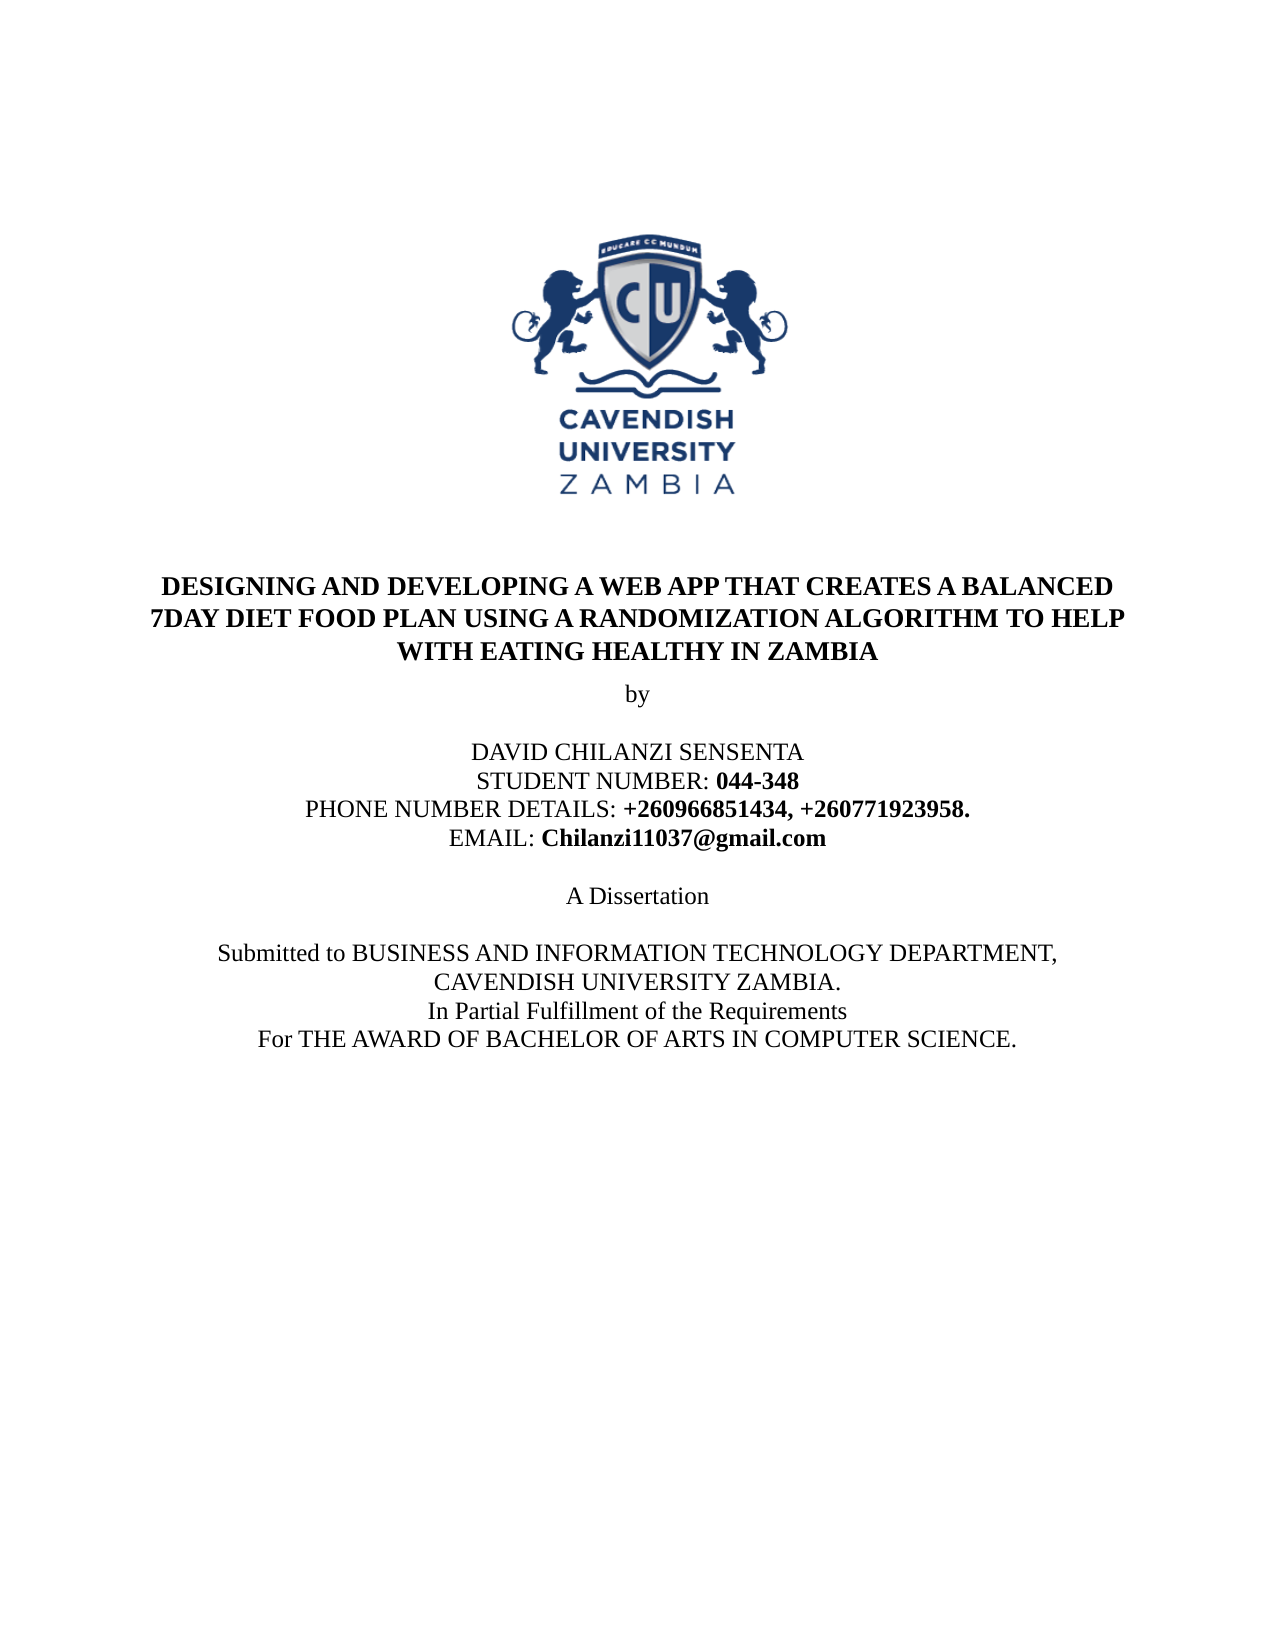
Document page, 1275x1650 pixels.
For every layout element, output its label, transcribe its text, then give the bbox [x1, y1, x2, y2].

text DAVID CHILANZI SENSENTA [150, 738, 1125, 766]
text In Partial Fulfillment of the Requirements [150, 997, 1125, 1024]
text PHONE NUMBER DETAILS: +260966851434, +260771923958. [150, 796, 1125, 823]
text A Dissertation [150, 882, 1125, 909]
text EMAIL: Chilanzi11037@gmail.com [150, 824, 1125, 852]
text STUDENT NUMBER: 044-348 [150, 767, 1125, 794]
subtitle DESIGNING AND DEVELOPING A WEB APP THAT CREATES A BALANCED 7DAY DIET FOOD PLAN USING A RANDOMIZATION ALGORITHM TO HELP WITH EATING HEALTHY IN ZAMBIA [150, 571, 1125, 666]
text Submitted to BUSINESS AND INFORMATION TECHNOLOGY DEPARTMENT, [150, 939, 1125, 967]
text CAVENDISH UNIVERSITY ZAMBIA. [150, 968, 1125, 996]
text by [150, 681, 1125, 708]
text For THE AWARD OF BACHELOR OF ARTS IN COMPUTER SCIENCE. [150, 1026, 1125, 1053]
picture [487, 191, 813, 541]
